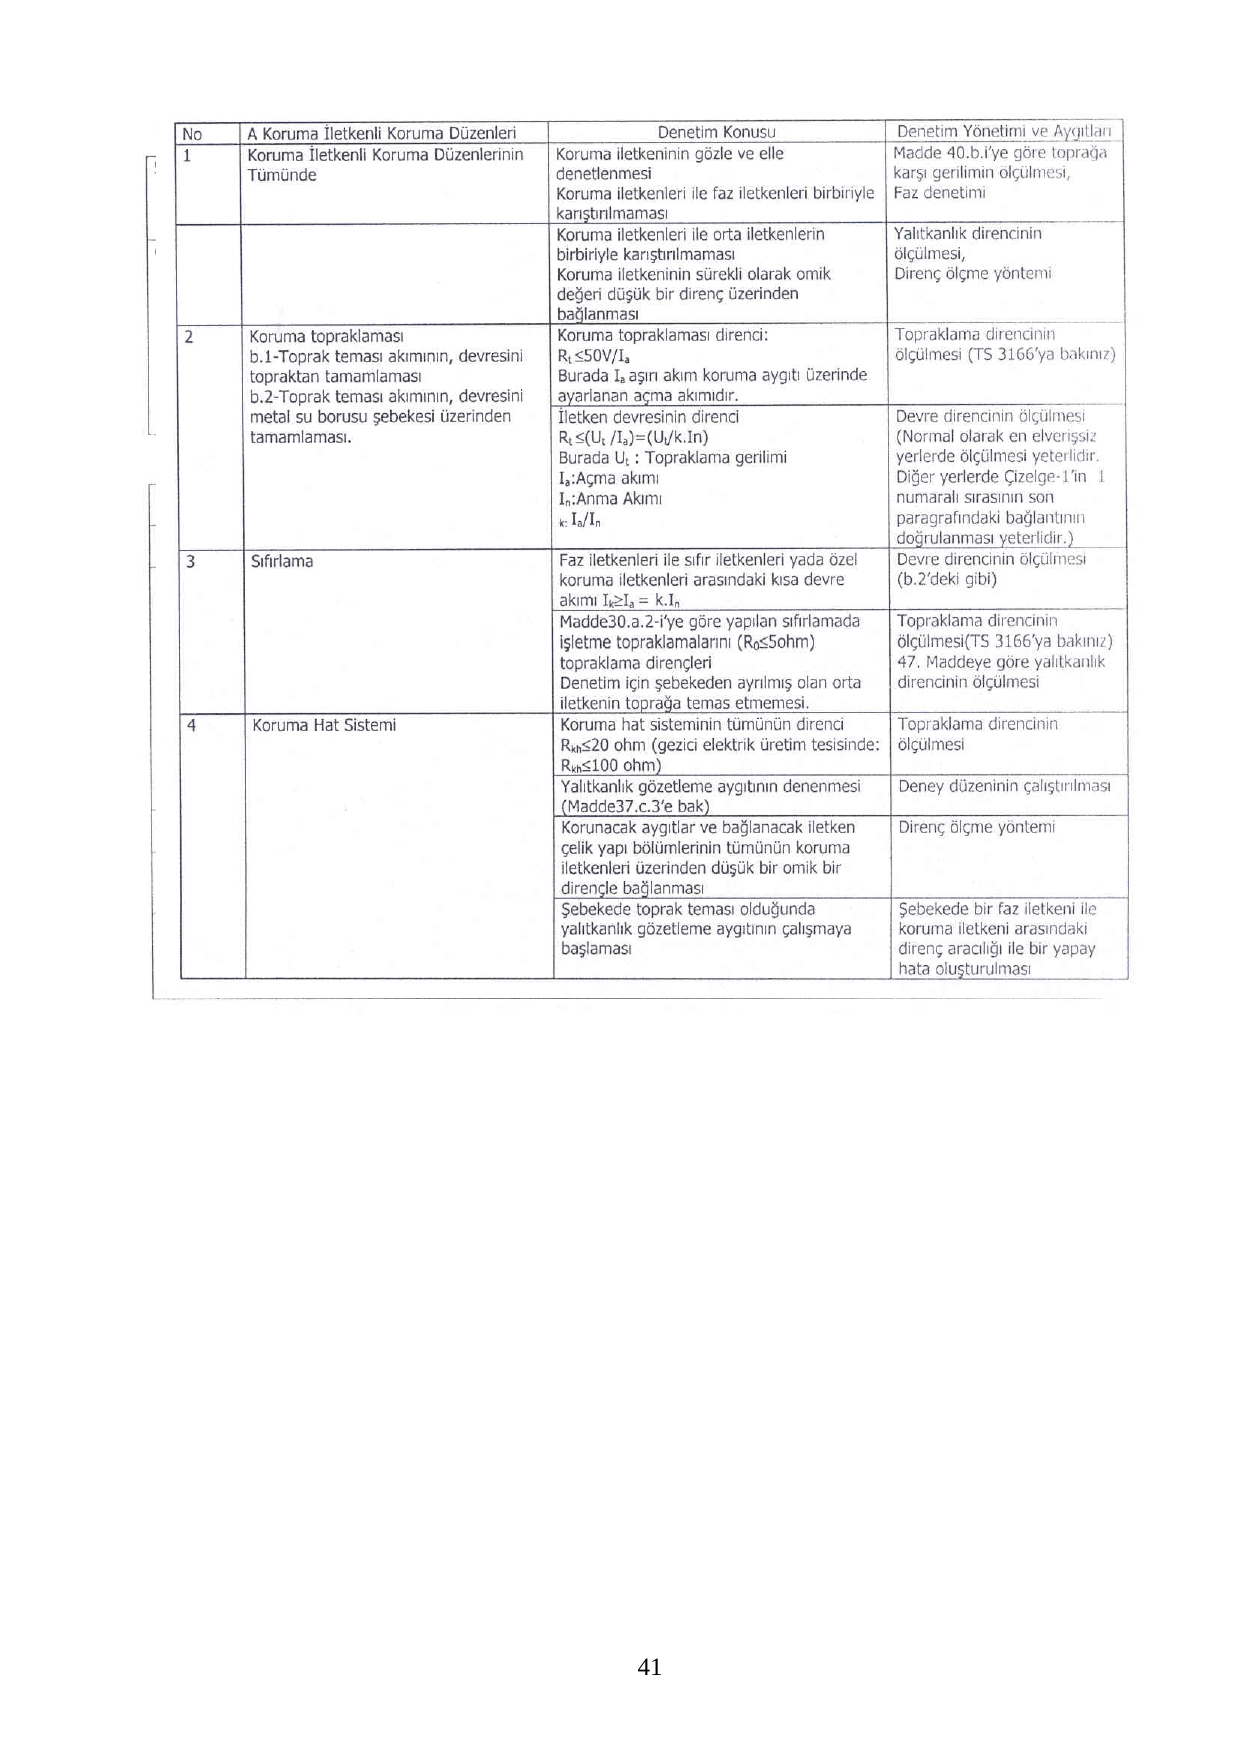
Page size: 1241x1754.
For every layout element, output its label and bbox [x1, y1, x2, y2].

picture [137, 113, 1144, 1014]
